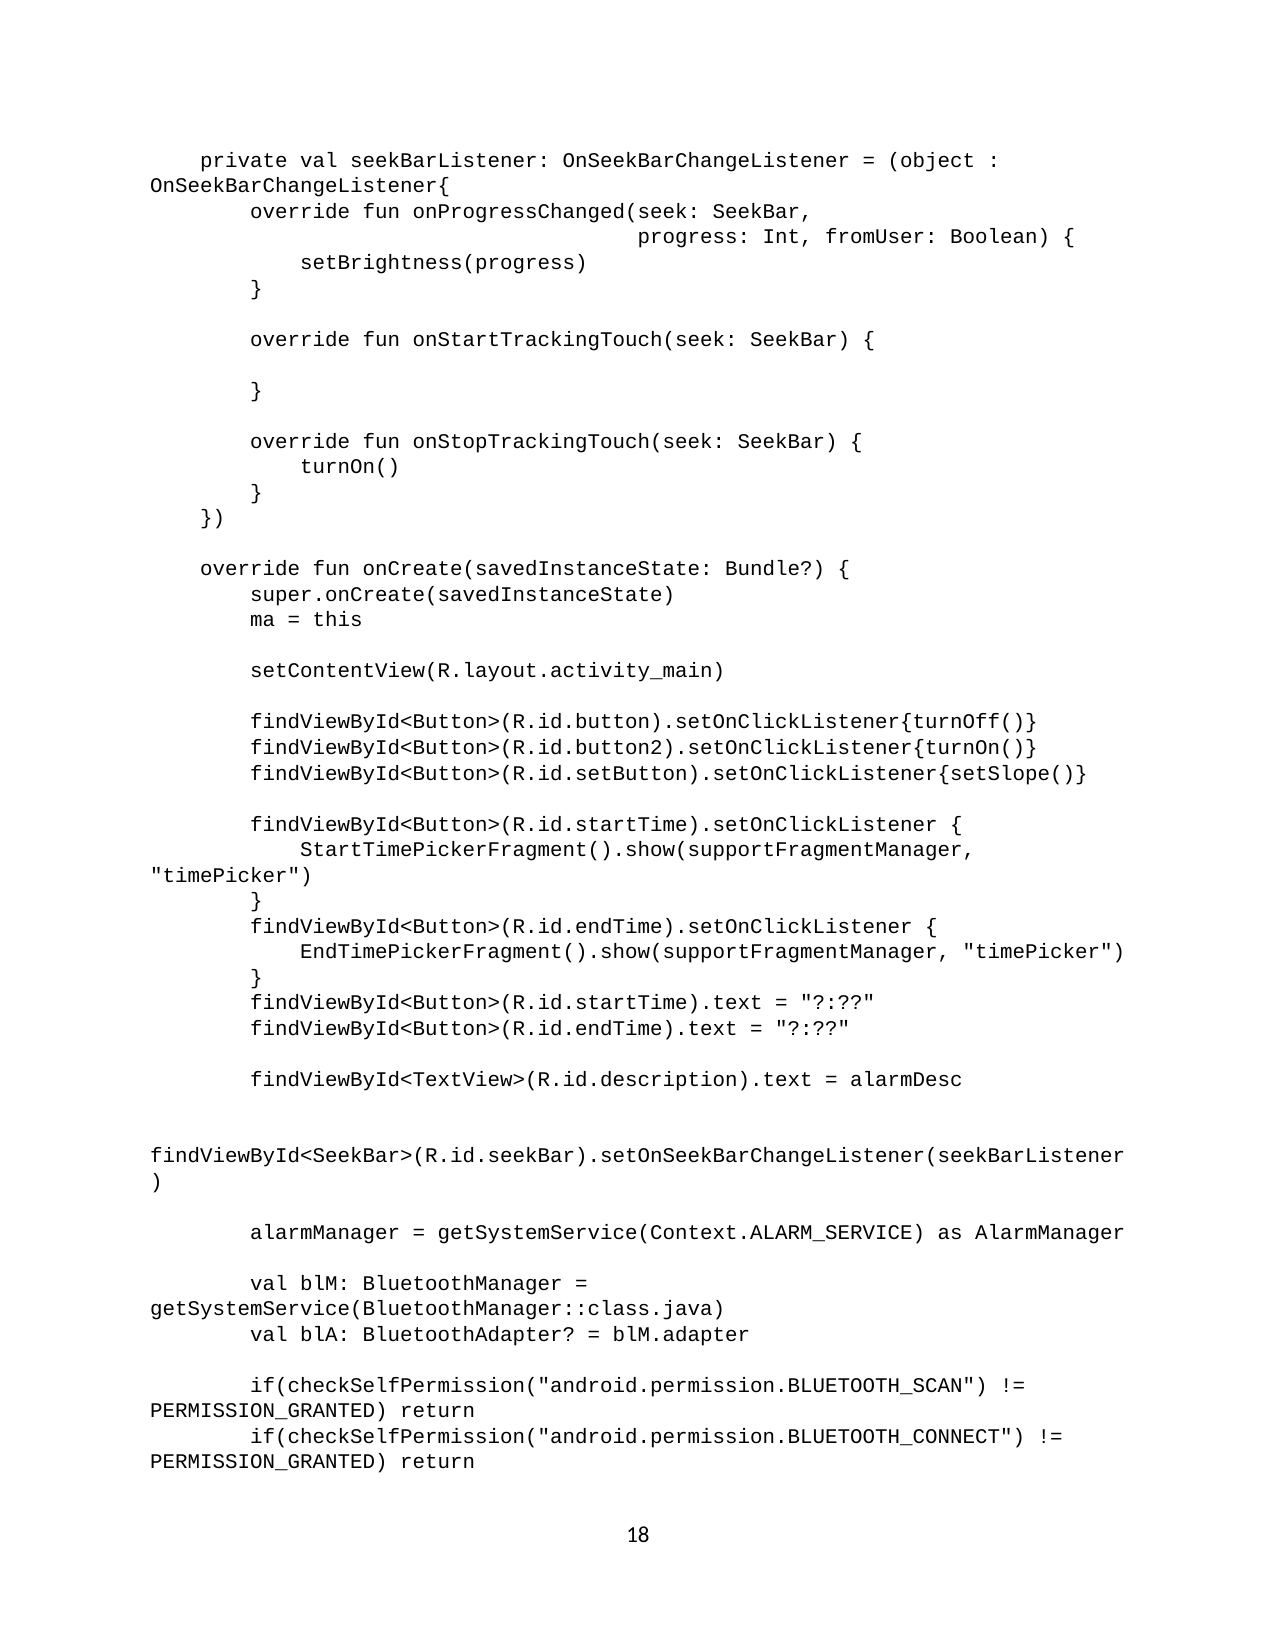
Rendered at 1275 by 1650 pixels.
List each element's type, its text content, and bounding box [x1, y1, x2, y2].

text findViewById<SeekBar>(R.id.seekBar).setOnSeekBarChangeListener(seekBarListener) [150, 1120, 1125, 1194]
text turnOn() [150, 456, 1125, 480]
text val blA: BluetoothAdapter? = blM.adapter [150, 1324, 1125, 1348]
text } [150, 380, 1125, 403]
text override fun onCreate(savedInstanceState: Bundle?) { [150, 558, 1125, 582]
text StartTimePickerFragment().show(supportFragmentManager, "timePicker") [150, 839, 1125, 888]
text private val seekBarListener: OnSeekBarChangeListener = (object : OnSeekBarChangeListener{ [150, 150, 1125, 199]
text val blM: BluetoothManager = getSystemService(BluetoothManager::class.java) [150, 1273, 1125, 1322]
text findViewById<Button>(R.id.startTime).setOnClickListener { [150, 813, 1125, 837]
text override fun onStartTrackingTouch(seek: SeekBar) { [150, 329, 1125, 352]
text if(checkSelfPermission("android.permission.BLUETOOTH_CONNECT") != PERMISSION_GRANTED) return [150, 1426, 1125, 1475]
text super.onCreate(savedInstanceState) [150, 584, 1125, 607]
text } [150, 482, 1125, 505]
text setContentView(R.layout.activity_main) [150, 660, 1125, 684]
text progress: Int, fromUser: Boolean) { [150, 227, 1125, 250]
text } [150, 278, 1125, 301]
text findViewById<Button>(R.id.endTime).setOnClickListener { [150, 916, 1125, 939]
text }) [150, 507, 1125, 531]
text setBrightness(progress) [150, 252, 1125, 276]
text findViewById<Button>(R.id.startTime).text = "?:??" [150, 992, 1125, 1016]
text override fun onStopTrackingTouch(seek: SeekBar) { [150, 431, 1125, 454]
text override fun onProgressChanged(seek: SeekBar, [150, 201, 1125, 225]
text } [150, 890, 1125, 914]
text } [150, 967, 1125, 990]
text findViewById<Button>(R.id.setButton).setOnClickListener{setSlope()} [150, 762, 1125, 786]
text if(checkSelfPermission("android.permission.BLUETOOTH_SCAN") != PERMISSION_GRANTED) return [150, 1375, 1125, 1424]
text ma = this [150, 609, 1125, 633]
text findViewById<Button>(R.id.endTime).text = "?:??" [150, 1018, 1125, 1041]
text EndTimePickerFragment().show(supportFragmentManager, "timePicker") [150, 941, 1125, 965]
text findViewById<TextView>(R.id.description).text = alarmDesc [150, 1069, 1125, 1092]
text findViewById<Button>(R.id.button).setOnClickListener{turnOff()} [150, 711, 1125, 735]
text alarmManager = getSystemService(Context.ALARM_SERVICE) as AlarmManager [150, 1222, 1125, 1246]
text findViewById<Button>(R.id.button2).setOnClickListener{turnOn()} [150, 737, 1125, 761]
